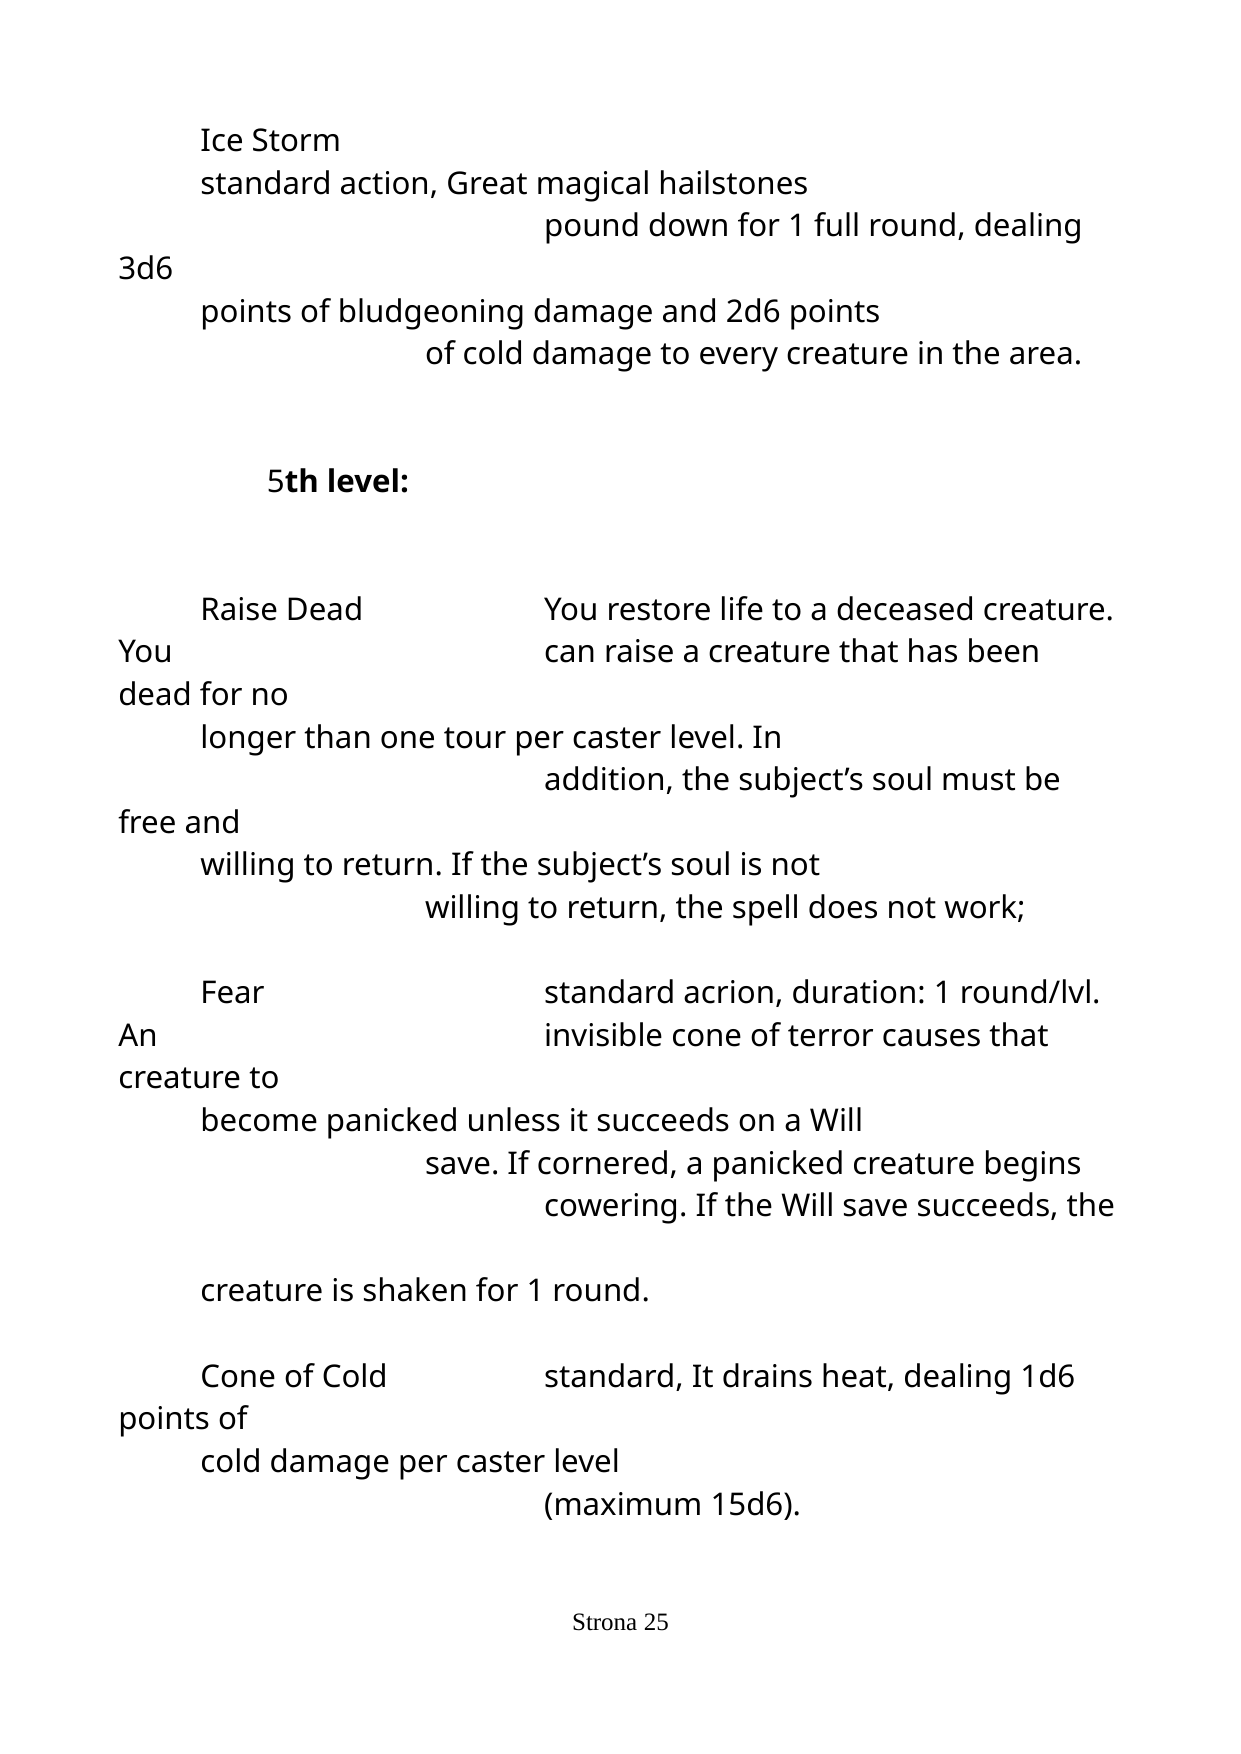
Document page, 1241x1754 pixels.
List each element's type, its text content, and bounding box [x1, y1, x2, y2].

text Ice Storm standard action, Great magical hailstones pound down for 1 full round, dealing 3d6 points of bludgeoning damage and 2d6 points of cold damage to every creature in the area. [118, 118, 1122, 374]
text Raise Dead You restore life to a deceased creature. You can raise a creature that has been dead for no longer than one tour per caster level. In addition, the subject’s soul must be free and willing to return. If the subject’s soul is not willing to return, the spell does not work; [118, 587, 1122, 970]
text 5th level: [118, 459, 1122, 502]
text Fear standard acrion, duration: 1 round/lvl. An invisible cone of terror causes that creature to become panicked unless it succeeds on a Will save. If cornered, a panicked creature begins cowering. If the Will save succeeds, the creature is shaken for 1 round. [118, 970, 1122, 1311]
text (maximum 15d6). [118, 1481, 1122, 1524]
text Cone of Cold standard, It drains heat, dealing 1d6 points of cold damage per caster level [118, 1354, 1122, 1481]
